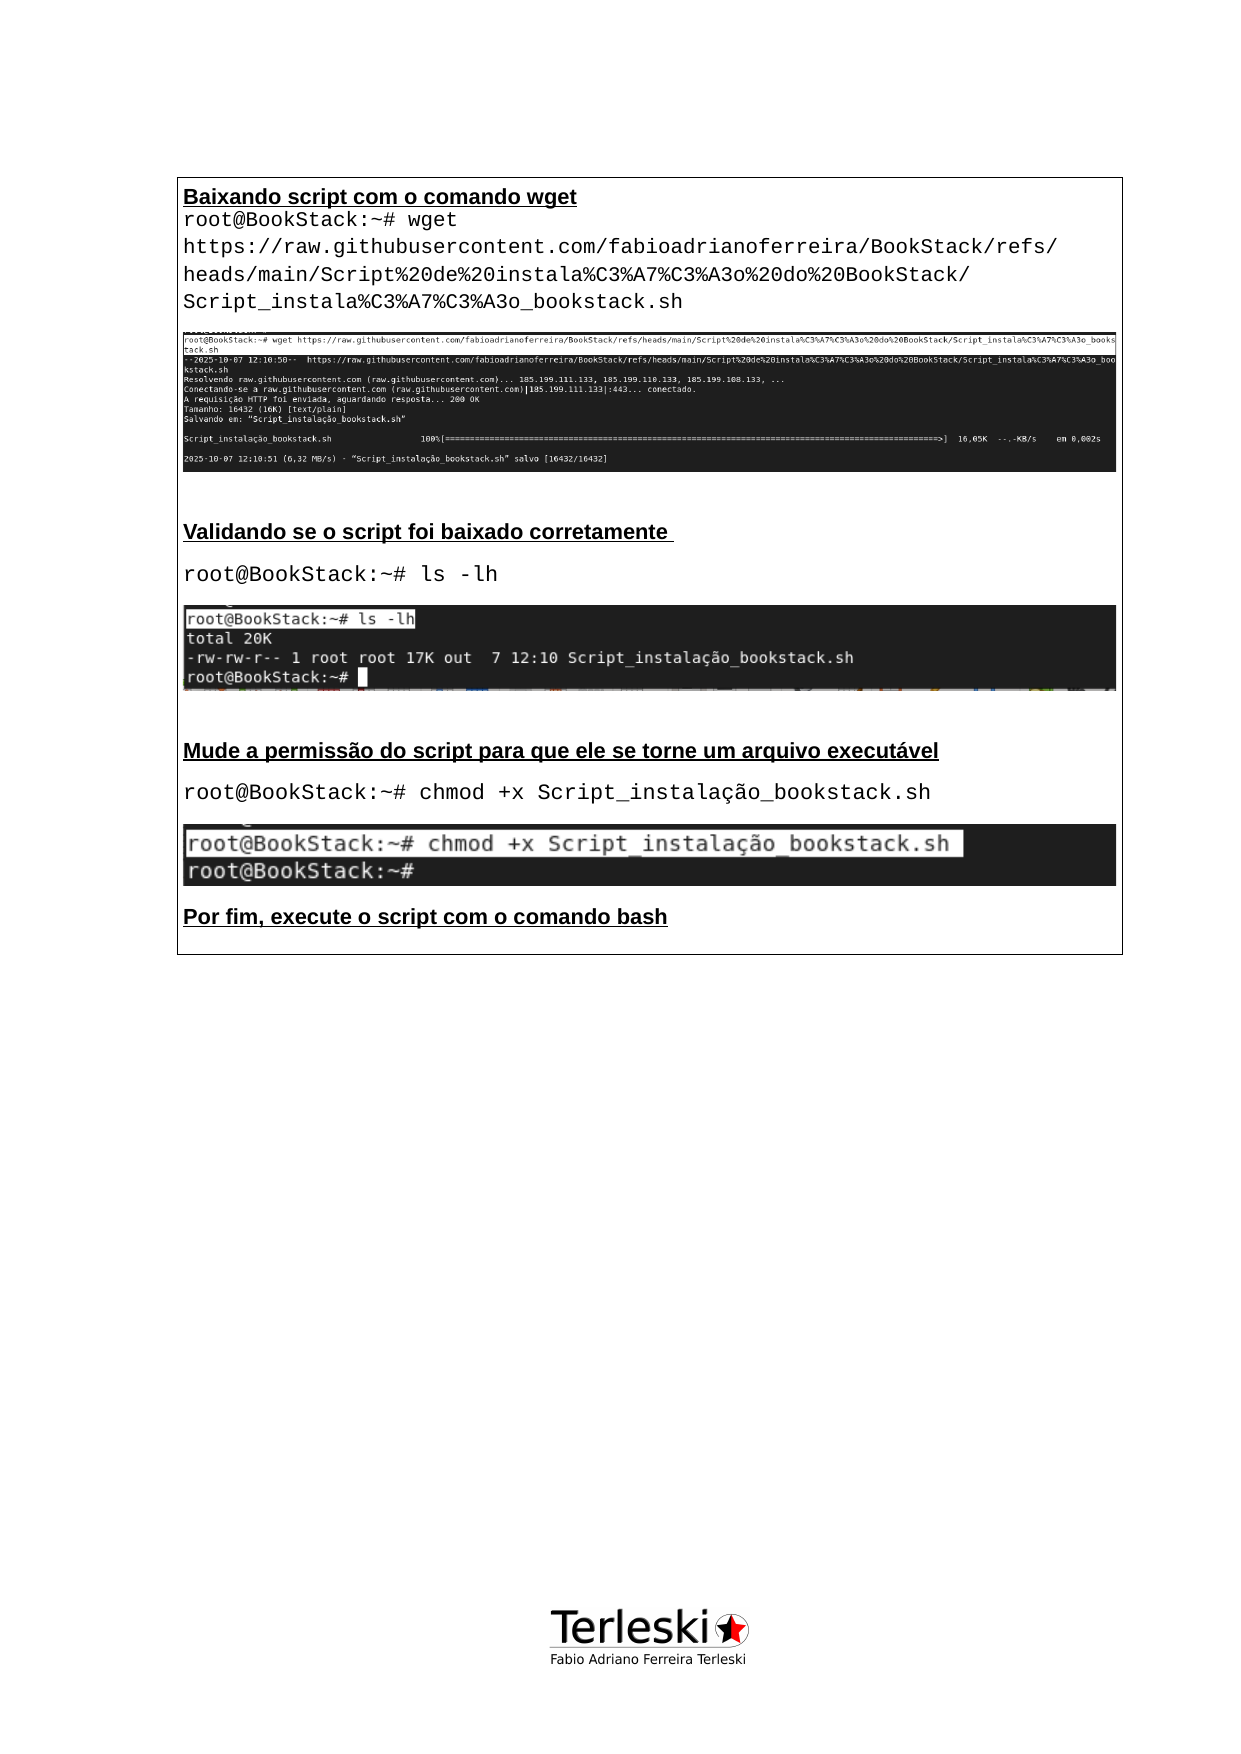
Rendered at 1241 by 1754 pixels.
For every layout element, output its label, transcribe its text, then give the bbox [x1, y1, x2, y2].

table_header Baixando script com o comando wget root@BookStack:~# wget https://raw.githubusercontent.com/fabioadrianoferreira/BookStack/refs/heads/main/Script%20de%20instala%C3%A7%C3%A3o%20do%20BookStack/Script_instala%C3%A7%C3%A3o_bookstack.sh Validando se o script foi baixado corretamente root@BookStack:~# ls -lh Mude a permissão do script para que ele se torne um arquivo executável root@BookStack:~# chmod +x Script_instalação_bookstack.sh Por fim, execute o script com o comando bash [178, 178, 1122, 954]
picture [549, 1607, 750, 1667]
picture [182, 824, 1117, 886]
picture [182, 332, 1117, 472]
picture [182, 605, 1117, 691]
